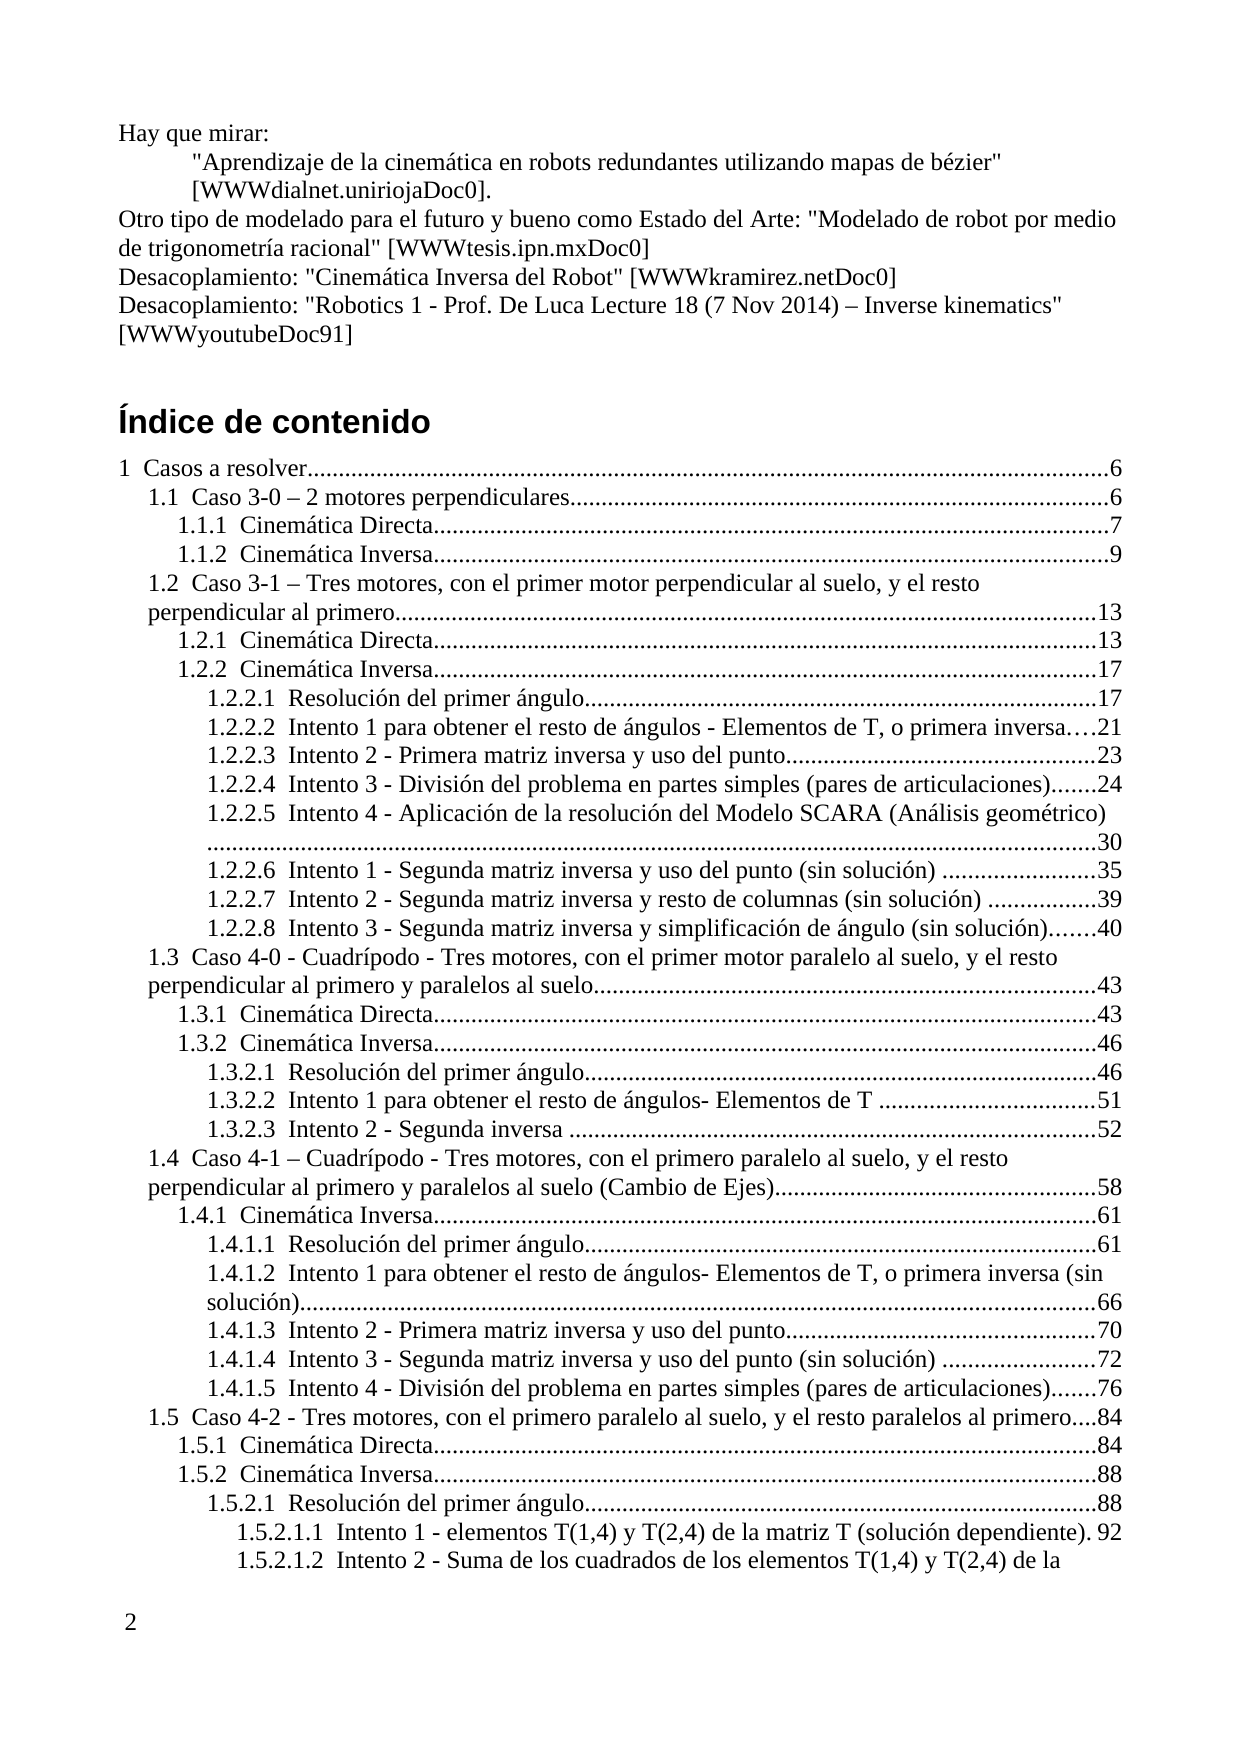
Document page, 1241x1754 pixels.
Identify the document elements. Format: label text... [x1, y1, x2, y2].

text 1.2.2.3 Intento 2 - Primera matriz inversa y uso del punto 23 [207, 740, 1122, 769]
text 1.2.2 Cinemática Inversa 17 [177, 654, 1122, 683]
text 1.5.2.1 Resolución del primer ángulo 88 [207, 1488, 1122, 1517]
text 1.1.2 Cinemática Inversa 9 [177, 539, 1122, 568]
text Hay que mirar: [118, 118, 1122, 147]
text 1.4.1.2 Intento 1 para obtener el resto de ángulos- Elementos de T, o primera inversa (sin solución) 66 [207, 1258, 1122, 1315]
text 1.4.1 Cinemática Inversa 61 [177, 1200, 1122, 1229]
text 1.5.2.1.2 Intento 2 - Suma de los cuadrados de los elementos T(1,4) y T(2,4) de la matriz T (sin solución) 92 [236, 1545, 1122, 1574]
text 1.1 Caso 3-0 – 2 motores perpendiculares 6 [148, 482, 1122, 510]
text 1.2.2.6 Intento 1 - Segunda matriz inversa y uso del punto (sin solución) 35 [207, 855, 1122, 884]
text 1.1.1 Cinemática Directa 7 [177, 510, 1122, 539]
text 1.2.2.4 Intento 3 - División del problema en partes simples (pares de articulaciones) 24 [207, 769, 1122, 798]
text 1.4.1.5 Intento 4 - División del problema en partes simples (pares de articulaciones) 76 [207, 1373, 1122, 1402]
text 1.3.1 Cinemática Directa 43 [177, 999, 1122, 1028]
text 1.4 Caso 4-1 – Cuadrípodo - Tres motores, con el primero paralelo al suelo, y el resto perpendicular al primero y paralelos al suelo (Cambio de Ejes) 58 [148, 1143, 1122, 1200]
text 1.5.2 Cinemática Inversa 88 [177, 1459, 1122, 1488]
text Desacoplamiento: "Cinemática Inversa del Robot" [WWWkramirez.netDoc0] [118, 262, 1122, 291]
text 1.4.1.1 Resolución del primer ángulo 61 [207, 1229, 1122, 1258]
text 1.2 Caso 3-1 – Tres motores, con el primer motor perpendicular al suelo, y el resto perpendicular al primero 13 [148, 568, 1122, 625]
text 1.2.2.1 Resolución del primer ángulo 17 [207, 683, 1122, 712]
text "Aprendizaje de la cinemática en robots redundantes utilizando mapas de bézier" [WWWdialnet.uniriojaDoc0]. [192, 147, 1122, 204]
text 1.2.2.7 Intento 2 - Segunda matriz inversa y resto de columnas (sin solución) 39 [207, 884, 1122, 913]
text 1.5 Caso 4-2 - Tres motores, con el primero paralelo al suelo, y el resto paralelos al primero 84 [148, 1402, 1122, 1430]
text 1.5.2.1.1 Intento 1 - elementos T(1,4) y T(2,4) de la matriz T (solución dependiente) 92 [236, 1517, 1122, 1545]
text 1.4.1.4 Intento 3 - Segunda matriz inversa y uso del punto (sin solución) 72 [207, 1344, 1122, 1373]
subtitle Índice de contenido [118, 402, 1122, 440]
text 1 Casos a resolver 6 [118, 453, 1122, 482]
text 1.2.2.5 Intento 4 - Aplicación de la resolución del Modelo SCARA (Análisis geométrico) 30 [207, 798, 1122, 855]
text 1.3.2.1 Resolución del primer ángulo 46 [207, 1057, 1122, 1085]
text 1.3.2.2 Intento 1 para obtener el resto de ángulos- Elementos de T 51 [207, 1085, 1122, 1114]
text 1.5.1 Cinemática Directa 84 [177, 1430, 1122, 1459]
text 1.3 Caso 4-0 - Cuadrípodo - Tres motores, con el primer motor paralelo al suelo, y el resto perpendicular al primero y paralelos al suelo 43 [148, 942, 1122, 999]
text 1.2.2.2 Intento 1 para obtener el resto de ángulos - Elementos de T, o primera inversa 21 [207, 712, 1122, 740]
text 1.3.2.3 Intento 2 - Segunda inversa 52 [207, 1114, 1122, 1143]
text Desacoplamiento: "Robotics 1 - Prof. De Luca Lecture 18 (7 Nov 2014) – Inverse kinematics" [WWWyoutubeDoc91] [118, 291, 1122, 348]
text 1.4.1.3 Intento 2 - Primera matriz inversa y uso del punto 70 [207, 1315, 1122, 1344]
text 1.2.1 Cinemática Directa 13 [177, 625, 1122, 654]
text 1.3.2 Cinemática Inversa 46 [177, 1028, 1122, 1057]
text Otro tipo de modelado para el futuro y bueno como Estado del Arte: "Modelado de robot por medio de trigonometría racional" [WWWtesis.ipn.mxDoc0] [118, 204, 1122, 262]
text 1.2.2.8 Intento 3 - Segunda matriz inversa y simplificación de ángulo (sin solución) 40 [207, 913, 1122, 942]
